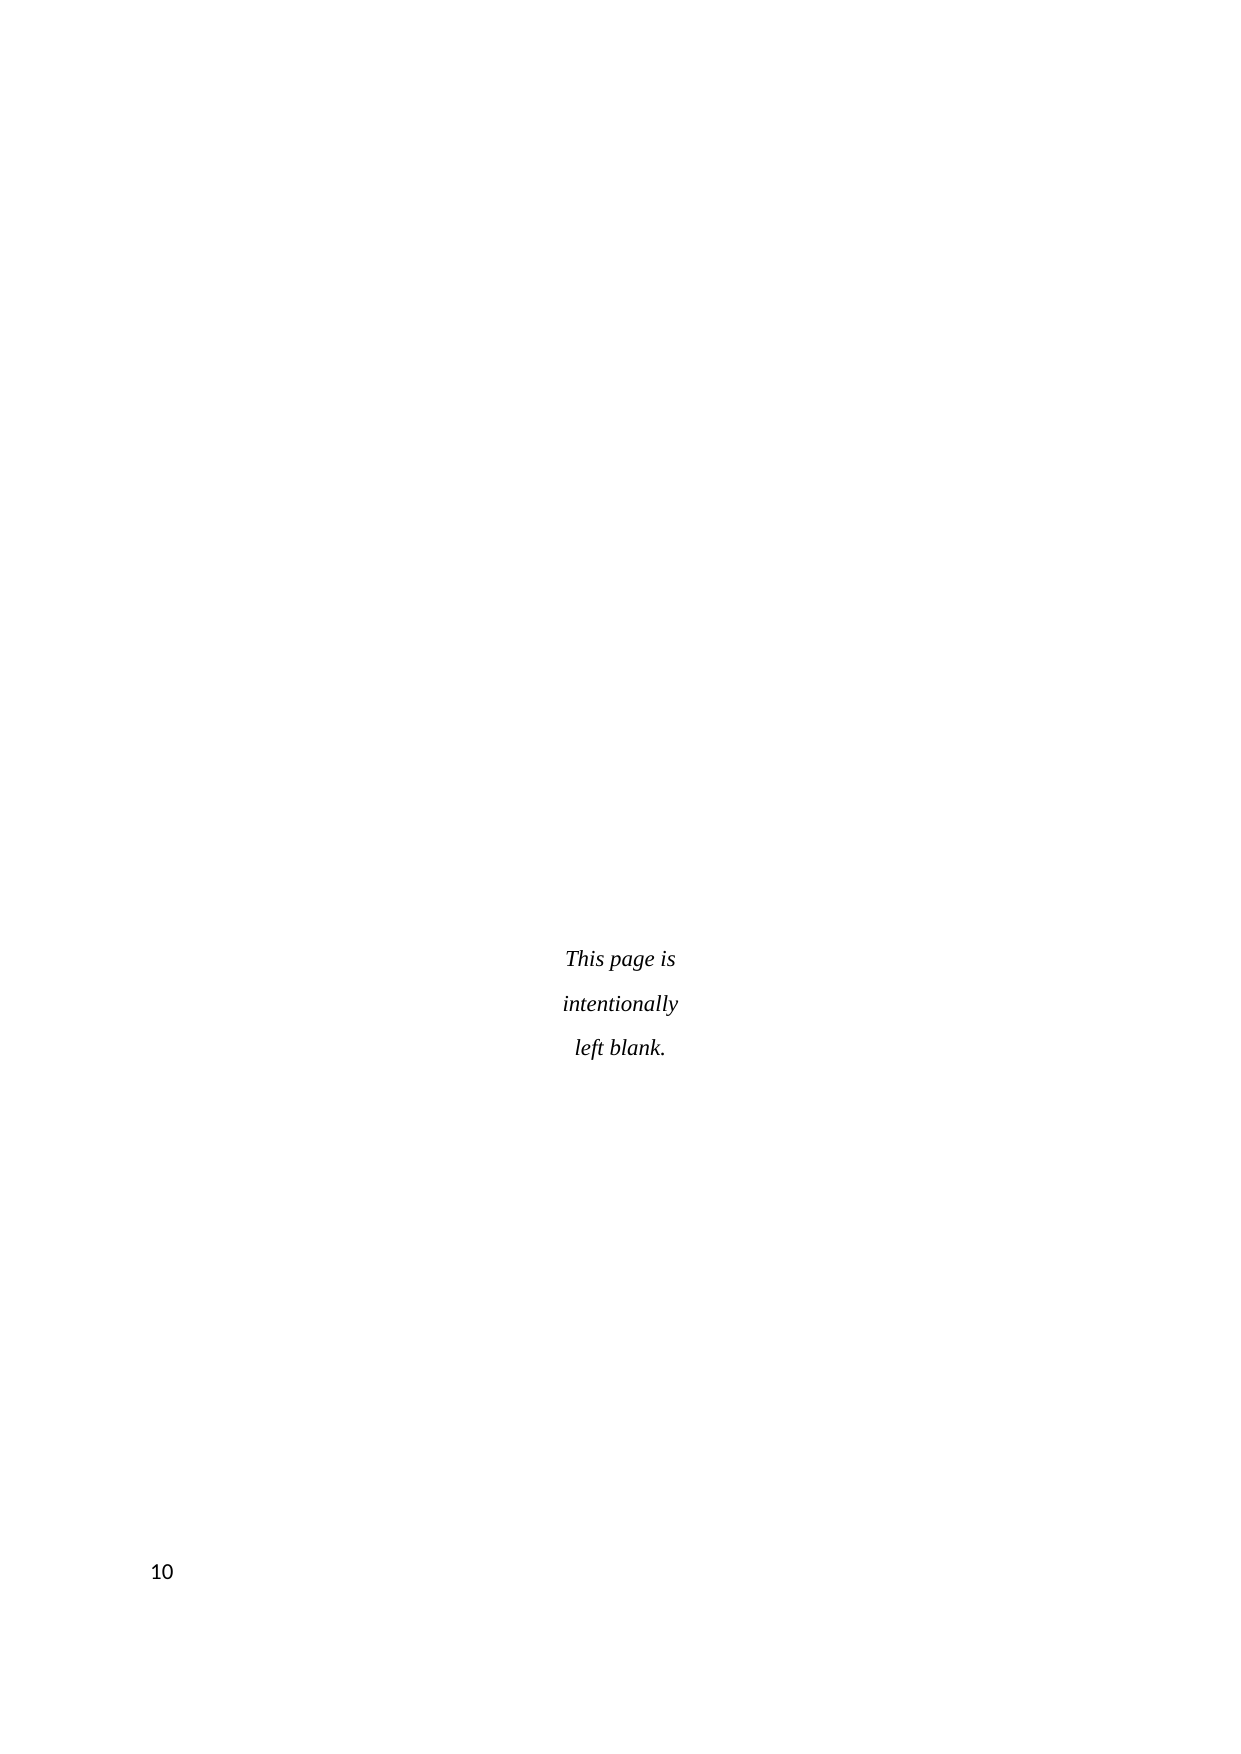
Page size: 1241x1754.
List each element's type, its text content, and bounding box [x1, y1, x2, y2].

text left blank. [150, 1034, 1090, 1061]
text intentionally [150, 990, 1090, 1016]
text This page is [150, 945, 1090, 971]
